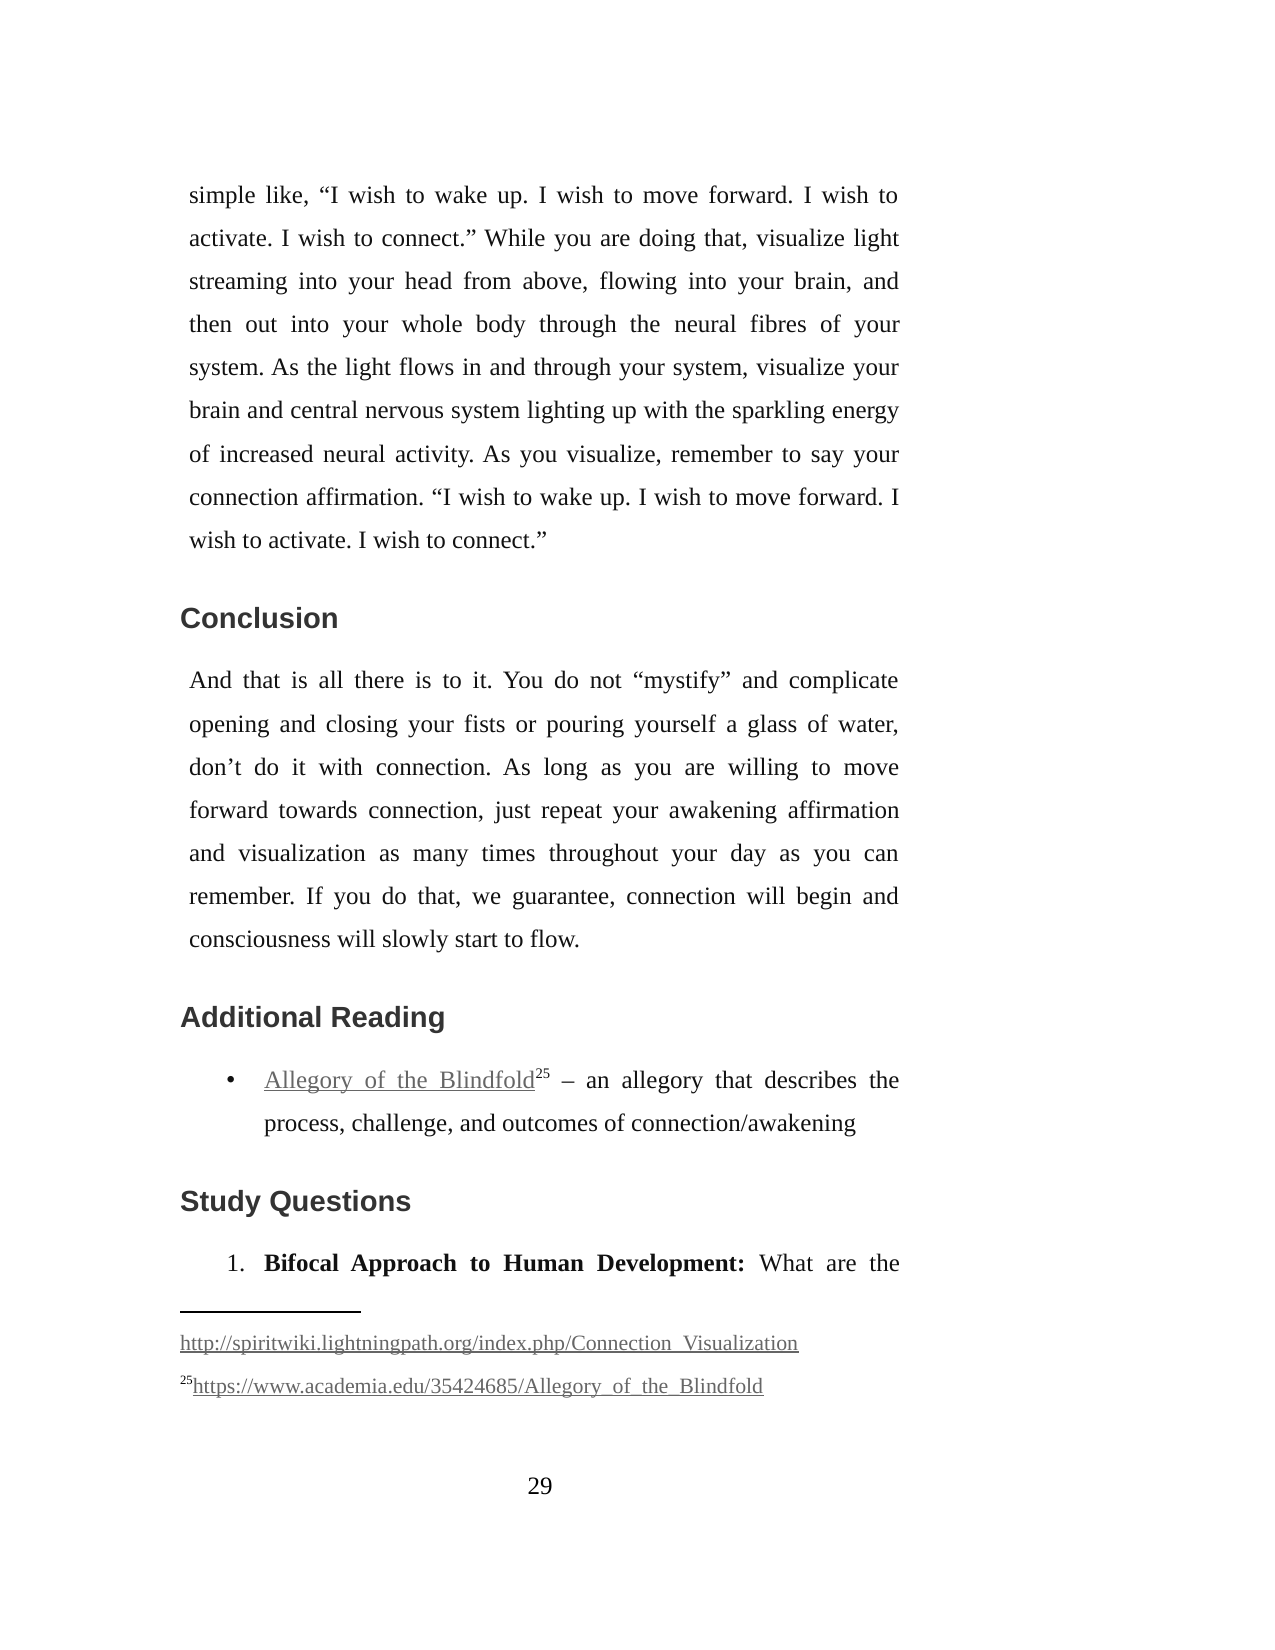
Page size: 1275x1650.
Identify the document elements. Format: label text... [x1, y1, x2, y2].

text And that is all there is to it. You do not “mystify” and complicate opening and closing your fists or pouring yourself a glass of water, don’t do it with connection. As long as you are willing to move forward towards connection, just repeat your awakening affirmation and visualization as many times throughout your day as you can remember. If you do that, we guarantee, connection will begin and consciousness will slowly start to flow. [189, 666, 900, 953]
list Allegory of the Blindfold – an allegory that describes the process, challenge, and outcomes of connection/awakening [226, 1065, 900, 1137]
text simple like, “I wish to wake up. I wish to move forward. I wish to activate. I wish to connect.” While you are doing that, visualize light streaming into your head from above, flowing into your brain, and then out into your whole body through the neural fibres of your system. As the light flows in and through your system, visualize your brain and central nervous system lighting up with the sparkling energy of increased neural activity. As you visualize, remember to say your connection affirmation. “I wish to wake up. I wish to move forward. I wish to activate. I wish to connect.” [189, 180, 900, 554]
subtitle Conclusion [180, 601, 900, 634]
subtitle Study Questions [180, 1184, 900, 1217]
subtitle Additional Reading [180, 1000, 900, 1034]
text http://spiritwiki.lightningpath.org/index.php/Connection_Visualization [180, 1329, 900, 1355]
list Bifocal Approach to Human Development: What are the [226, 1248, 900, 1277]
list https://www.academia.edu/35424685/Allegory_of_the_Blindfold [763, 1373, 900, 1398]
